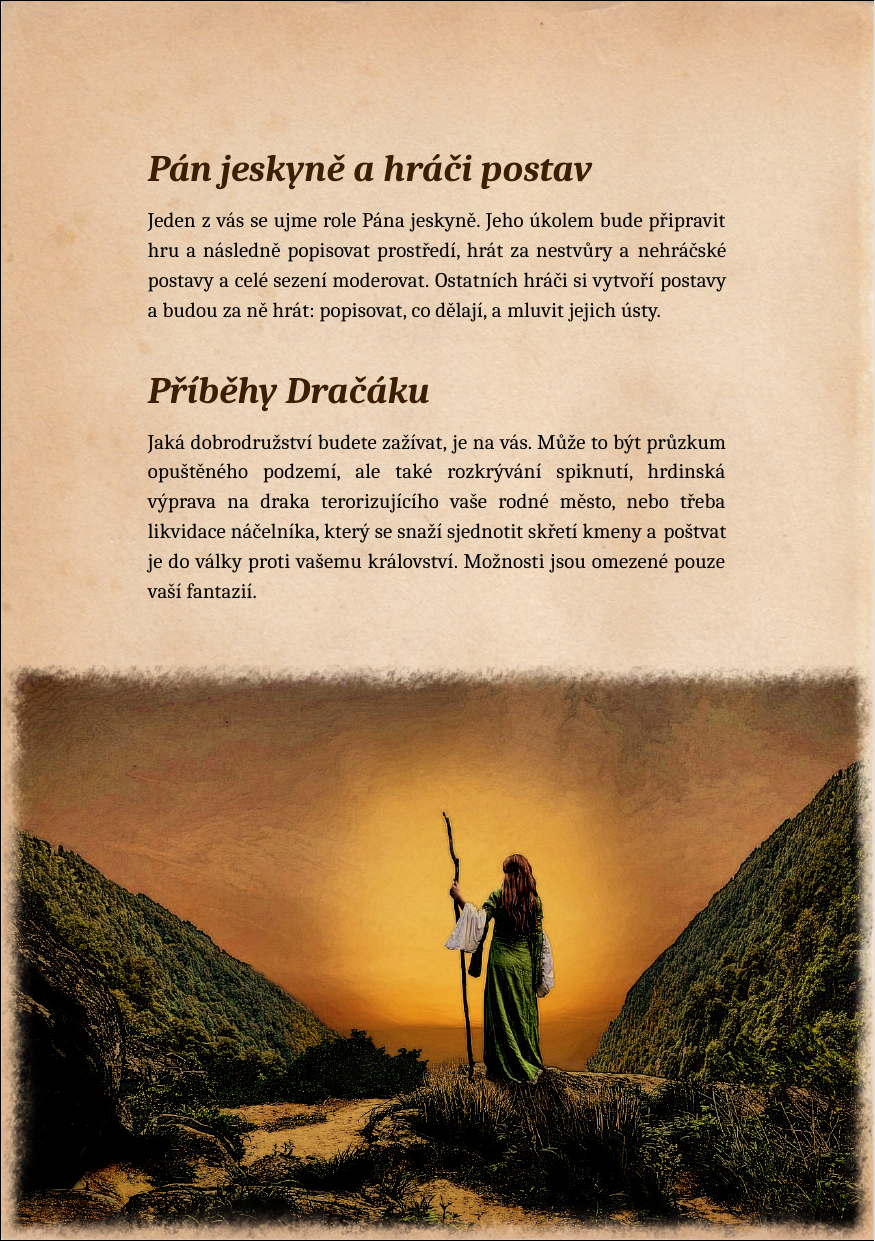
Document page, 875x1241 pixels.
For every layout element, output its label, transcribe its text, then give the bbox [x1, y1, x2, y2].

text Jeden z⁠ vás se ujme role Pána jeskyně. Jeho úkolem bude připravit hru a⁠ následně popisovat prostředí, hrát za nestvůry a⁠ nehráčské postavy a⁠ celé sezení moderovat. Ostatních hráči si vytvoří postavy a⁠ budou za ně hrát: popisovat, co dělají, a⁠ mluvit jejich ústy. [148, 208, 726, 322]
text Jaká dobrodružství budete zažívat, je na vás. Může to být průzkum opuštěného podzemí, ale také rozkrývání spiknutí, hrdinská výprava na draka terorizujícího vaše rodné město, nebo třeba likvidace náčelníka, který se snaží sjednotit skřetí kmeny a⁠ poštvat je do války proti vašemu království. Možnosti jsou omezené pouze vaší fantazií. [148, 430, 726, 604]
subtitle Pán jeskyně a⁠ hráči postav [148, 148, 726, 191]
subtitle Příběhy Dračáku [148, 369, 726, 413]
picture [0, 1, 874, 1241]
